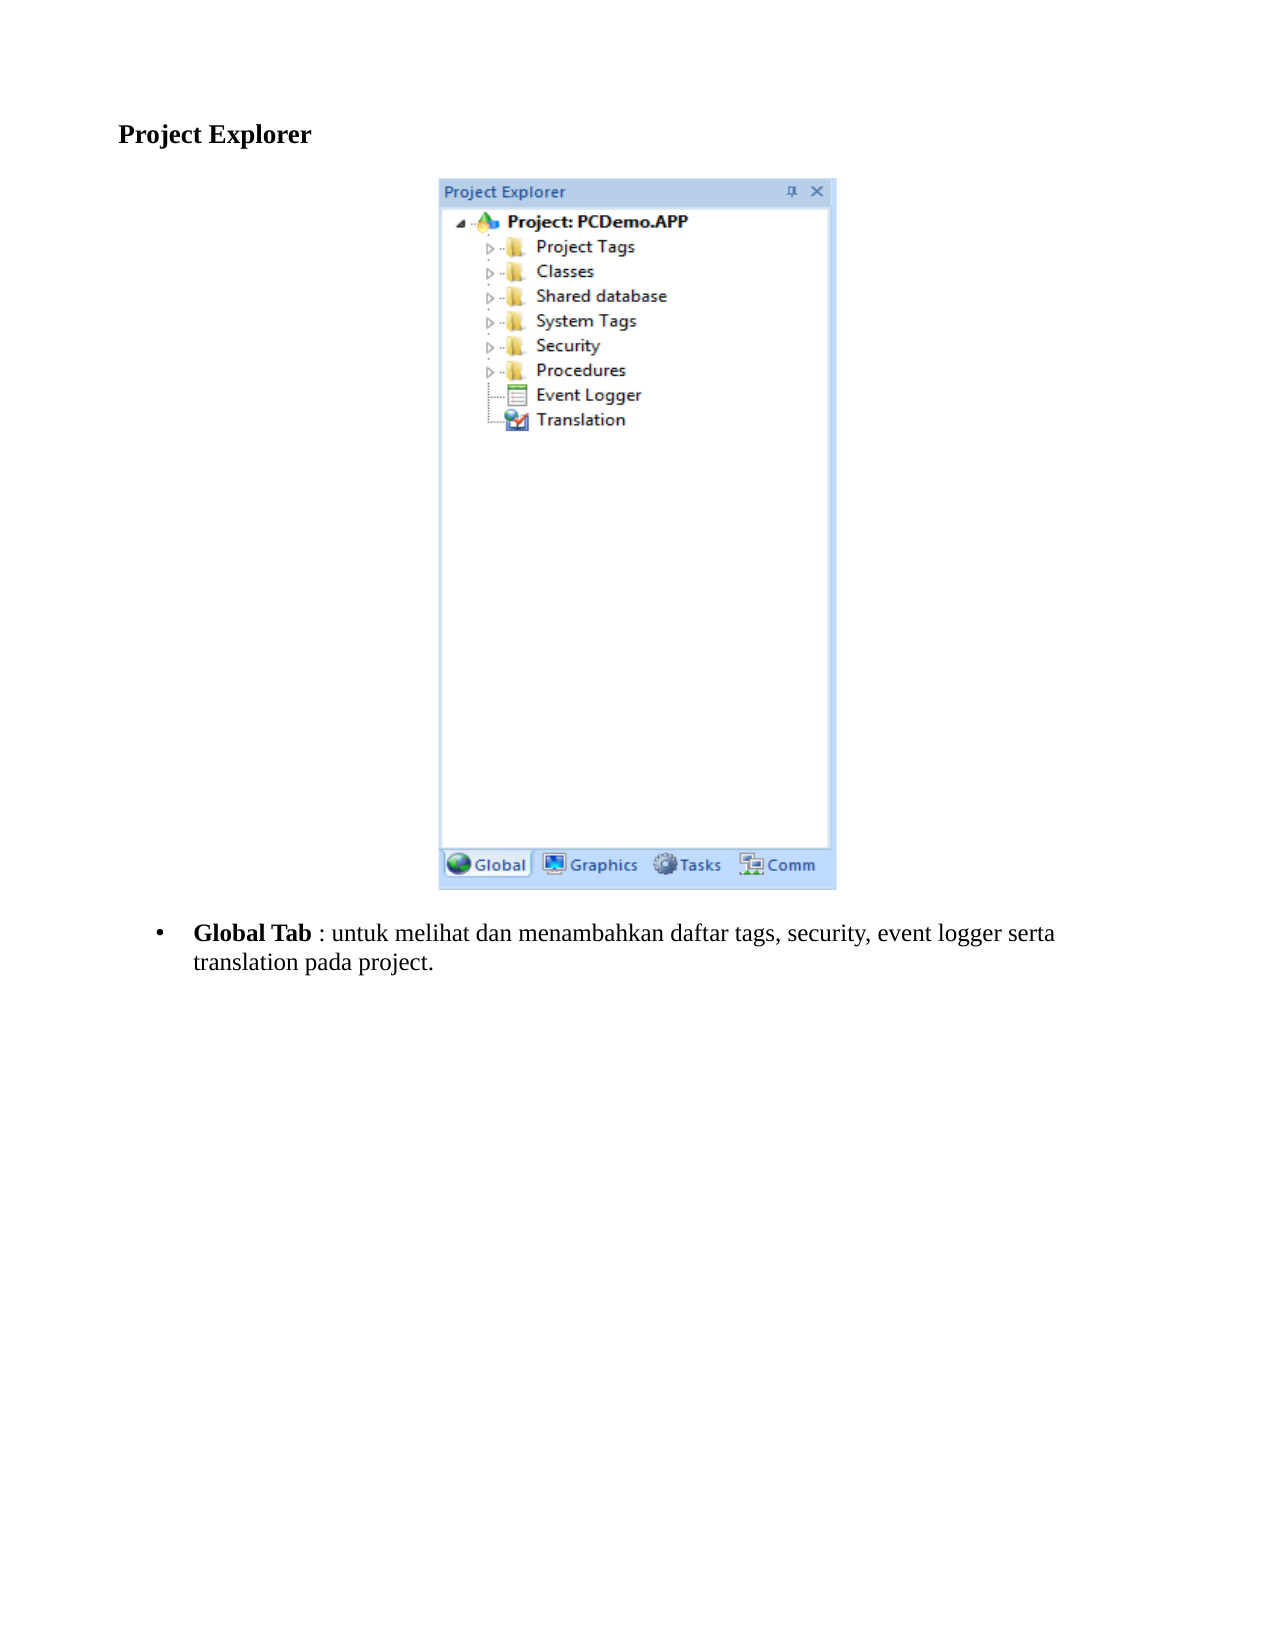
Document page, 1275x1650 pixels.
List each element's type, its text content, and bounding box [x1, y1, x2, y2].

text Project Explorer [118, 118, 1157, 149]
picture [438, 178, 837, 890]
list Global Tab : untuk melihat dan menambahkan daftar tags, security, event logger serta translation pada project. [156, 918, 1157, 976]
